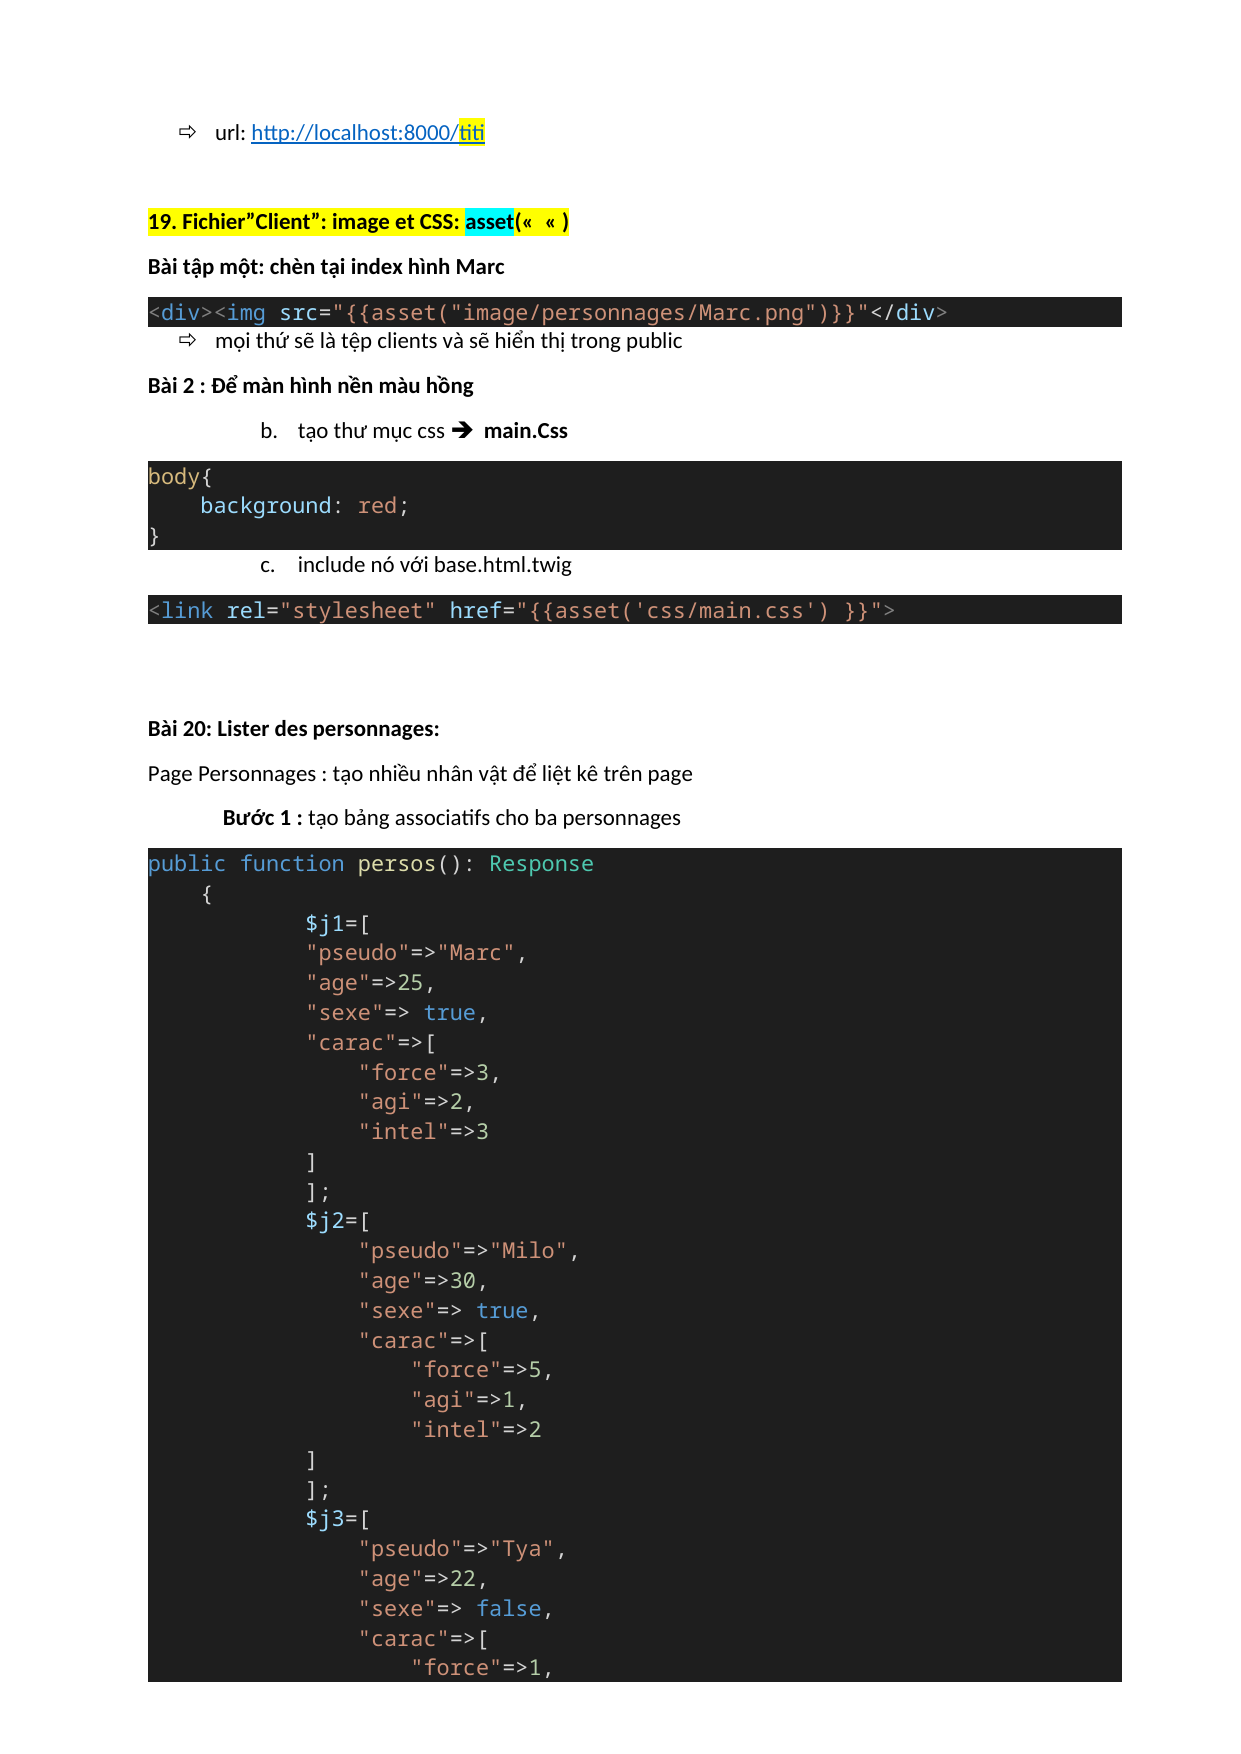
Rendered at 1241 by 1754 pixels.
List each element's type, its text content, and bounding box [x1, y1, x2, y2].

text "pseudo"=>"Tya", [148, 1533, 1122, 1563]
text ] [148, 1146, 1122, 1176]
text "force"=>5, [148, 1354, 1122, 1384]
text "carac"=>[ [148, 1325, 1122, 1354]
text body{ [148, 461, 1122, 491]
text ]; [148, 1474, 1122, 1503]
text "force"=>1, [148, 1652, 1122, 1682]
text "pseudo"=>"Milo", [148, 1235, 1122, 1265]
text "force"=>3, [148, 1057, 1122, 1086]
text $j2=[ [148, 1206, 1122, 1235]
text "age"=>22, [148, 1563, 1122, 1593]
text "intel"=>3 [148, 1116, 1122, 1146]
text { [148, 878, 1122, 908]
text "agi"=>2, [148, 1086, 1122, 1116]
text "intel"=>2 [148, 1414, 1122, 1444]
text public function persos(): Response [148, 848, 1122, 878]
text "carac"=>[ [148, 1623, 1122, 1652]
list mọi thứ sẽ là tệp clients và sẽ hiển thị trong public [177, 327, 1122, 355]
text "age"=>30, [148, 1265, 1122, 1295]
text } [148, 520, 1122, 550]
text "sexe"=> false, [148, 1593, 1122, 1623]
text "pseudo"=>"Marc", [148, 937, 1122, 967]
text "agi"=>1, [148, 1384, 1122, 1414]
text "carac"=>[ [148, 1027, 1122, 1057]
text Bài 20: Lister des personnages: [148, 714, 1122, 742]
text 19. Fichier”Client”: image et CSS: asset(« « ) [148, 207, 1122, 236]
list url: http://localhost:8000/titi [177, 118, 1122, 146]
text <div><img src="{{asset("image/personnages/Marc.png")}}"</div> [148, 297, 1122, 327]
text "sexe"=> true, [148, 1295, 1122, 1325]
text background: red; [148, 491, 1122, 520]
text "sexe"=> true, [148, 997, 1122, 1027]
list Bước 1 : tạo bảng associatifs cho ba personnages [223, 803, 1122, 831]
text <link rel="stylesheet" href="{{asset('css/main.css') }}"> [148, 595, 1122, 624]
text $j1=[ [148, 908, 1122, 937]
text $j3=[ [148, 1503, 1122, 1533]
list include nó với base.html.twig [260, 550, 1122, 578]
text Page Personnages : tạo nhiều nhân vật để liệt kê trên page [148, 759, 1122, 787]
text ] [148, 1444, 1122, 1474]
text Bài tập một: chèn tại index hình Marc [148, 252, 1122, 280]
text Bài 2 : Để màn hình nền màu hồng [148, 371, 1122, 399]
text "age"=>25, [148, 967, 1122, 997]
text ]; [148, 1176, 1122, 1206]
list tạo thư mục css  main.Css [260, 416, 1122, 444]
